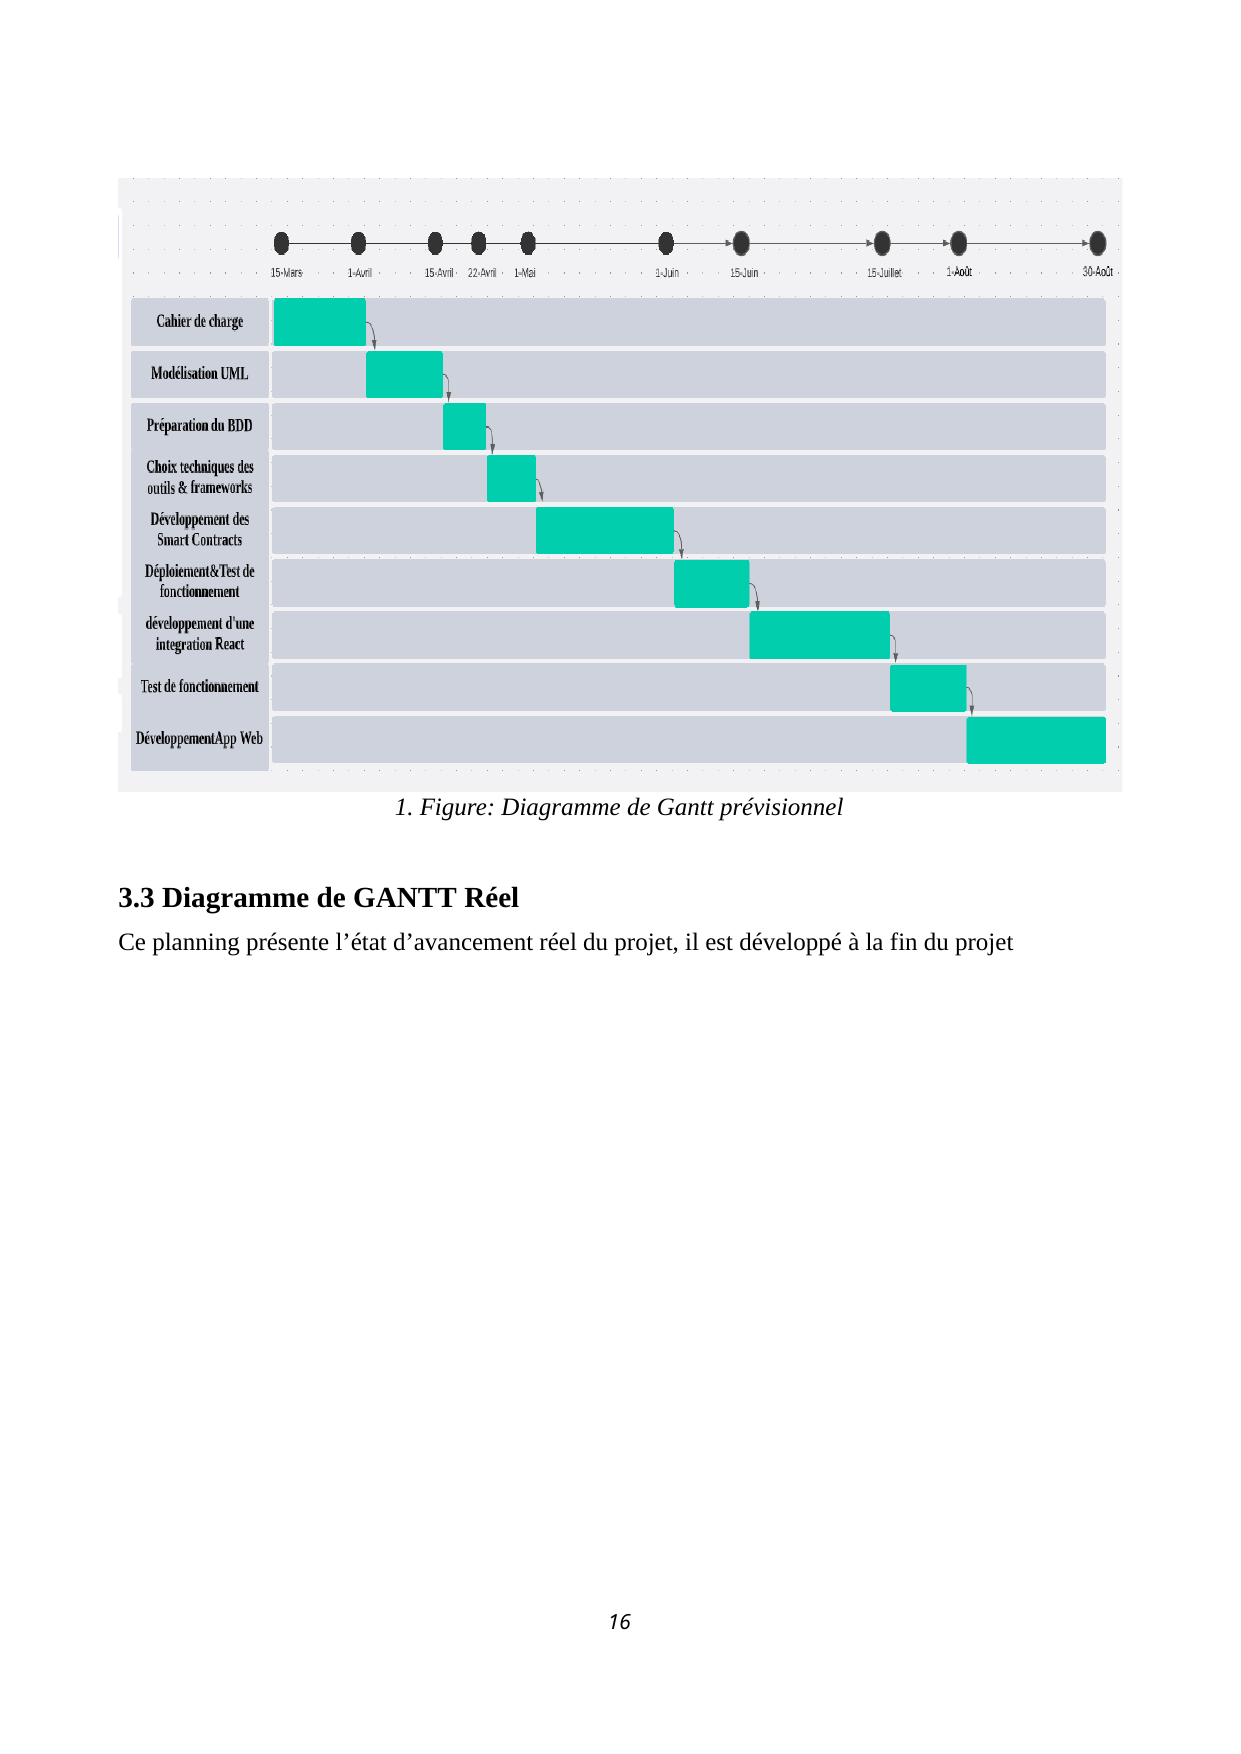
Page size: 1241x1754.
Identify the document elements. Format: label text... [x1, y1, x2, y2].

subtitle 3.3 Diagramme de GANTT Réel [118, 881, 1122, 914]
picture [118, 178, 1123, 792]
text Ce planning présente l’état d’avancement réel du projet, il est développé à la fin du projet [118, 927, 1122, 955]
text 1. Figure: Diagramme de Gantt prévisionnel [118, 792, 1122, 820]
